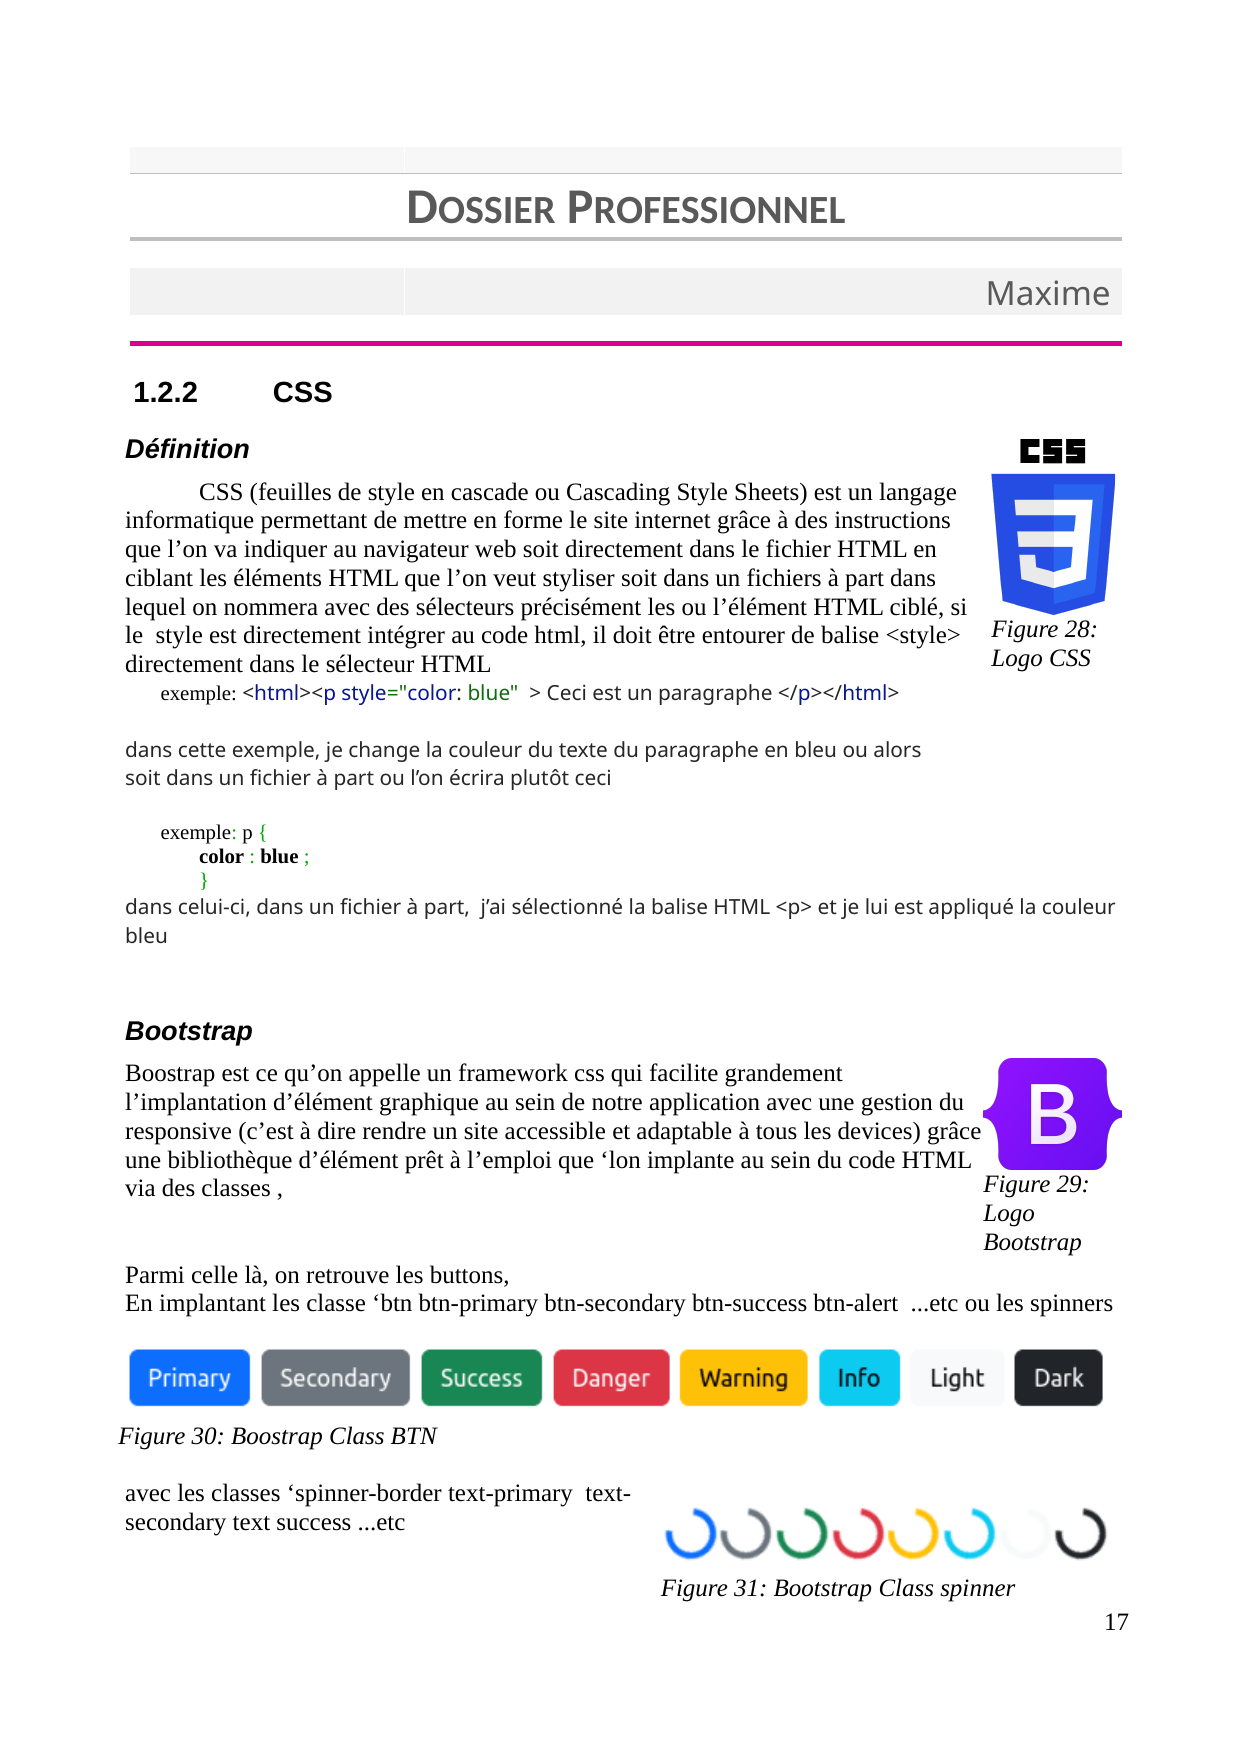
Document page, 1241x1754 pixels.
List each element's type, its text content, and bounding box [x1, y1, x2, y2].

text color : blue ; [125, 844, 1123, 868]
subtitle Définition [125, 433, 991, 464]
subtitle Bootstrap [125, 1015, 1123, 1058]
subtitle CSS [125, 374, 1123, 408]
text Figure 31: Bootstrap Class spinner [661, 1573, 1117, 1602]
text Figure 28: Logo CSS [991, 615, 1115, 672]
picture [121, 1330, 1119, 1421]
picture [991, 439, 1116, 615]
text Boostrap est ce qu’on appelle un framework css qui facilite grandement l’implantation d’élément graphique au sein de notre application avec une gestion du responsive (c’est à dire rendre un site accessible et adaptable à tous les devices) grâce une bibliothèque d’élément prêt à l’emploi que ‘lon implante au sein du code HTML via des classes , [125, 1058, 983, 1202]
subtitle [1115, 433, 1123, 464]
text avec les classes ‘spinner-border text-primary text-secondary text success ...etc [125, 1478, 661, 1536]
text CSS (feuilles de style en cascade ou Cascading Style Sheets) est un langage informatique permettant de mettre en forme le site internet grâce à des instructions que l’on va indiquer au navigateur web soit directement dans le fichier HTML en ciblant les éléments HTML que l’on veut styliser soit dans un fichiers à part dans lequel on nommera avec des sélecteurs précisément les ou l’élément HTML ciblé, si le style est directement intégrer au code html, il doit être entourer de balise <style> directement dans le sélecteur HTML [125, 477, 1123, 678]
text Figure 30: Boostrap Class BTN [118, 1330, 1122, 1449]
text dans cette exemple, je change la couleur du texte du paragraphe en bleu ou alors [125, 735, 1123, 763]
text [118, 1317, 1122, 1330]
picture [660, 1490, 1117, 1573]
text En implantant les classe ‘btn btn-primary btn-secondary btn-success btn-alert ...etc ou les spinners [125, 1288, 1123, 1317]
text exemple: <html><p style="color: blue" > Ceci est un paragraphe </p></html> [125, 678, 1123, 707]
text exemple: p { [125, 820, 1123, 844]
text Figure 29: Logo Bootstrap [983, 1170, 1122, 1256]
picture [983, 1058, 1122, 1170]
text soit dans un fichier à part ou l’on écrira plutôt ceci [125, 763, 1123, 792]
subtitle [991, 427, 1115, 439]
text Parmi celle là, on retrouve les buttons, [125, 1260, 1123, 1288]
text dans celui-ci, dans un fichier à part, j’ai sélectionné la balise HTML <p> et je lui est appliqué la couleur bleu [125, 892, 1123, 949]
text } [125, 868, 1123, 892]
